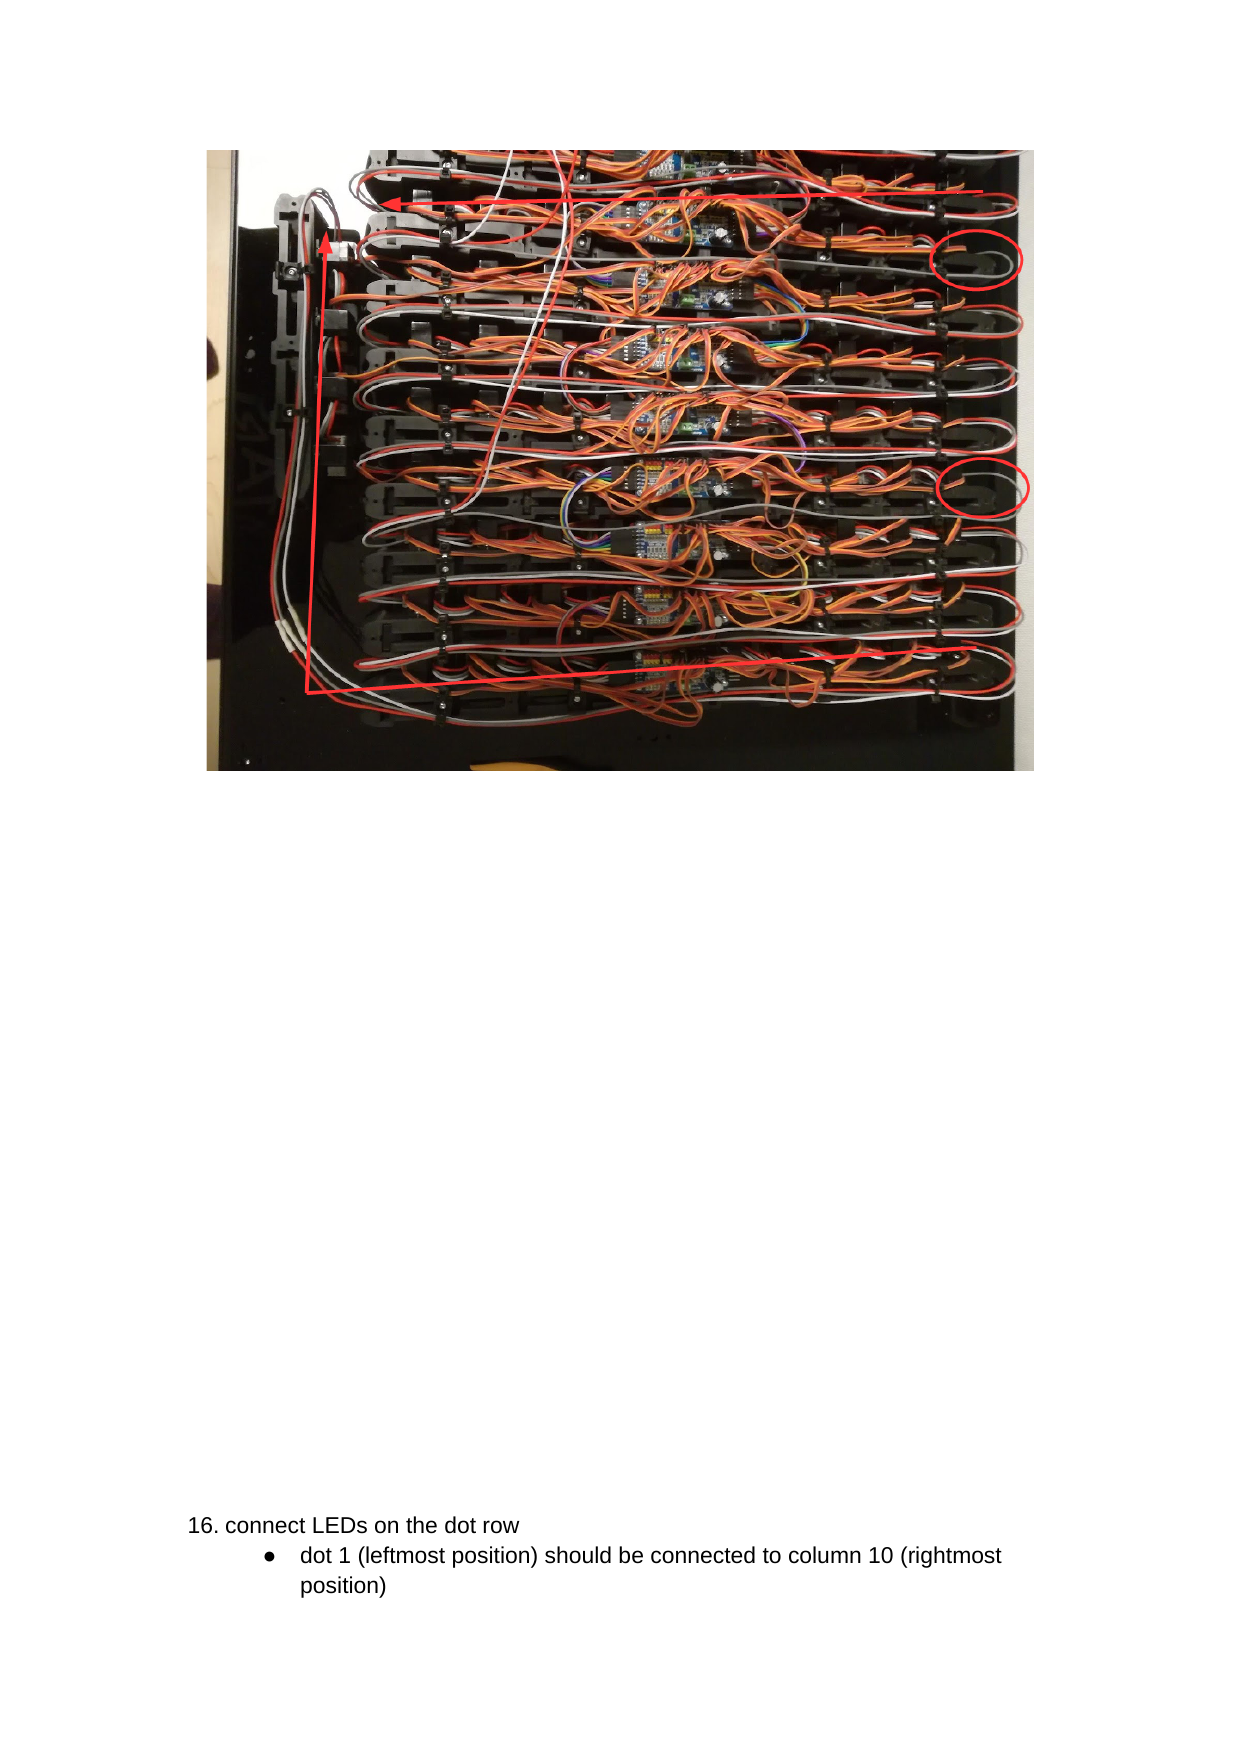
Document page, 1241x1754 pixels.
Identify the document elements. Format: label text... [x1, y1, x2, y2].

list connect LEDs on the dot row [187, 1512, 1090, 1538]
list dot 1 (leftmost position) should be connected to column 10 (rightmost position) [262, 1542, 1090, 1599]
picture [206, 150, 1034, 771]
